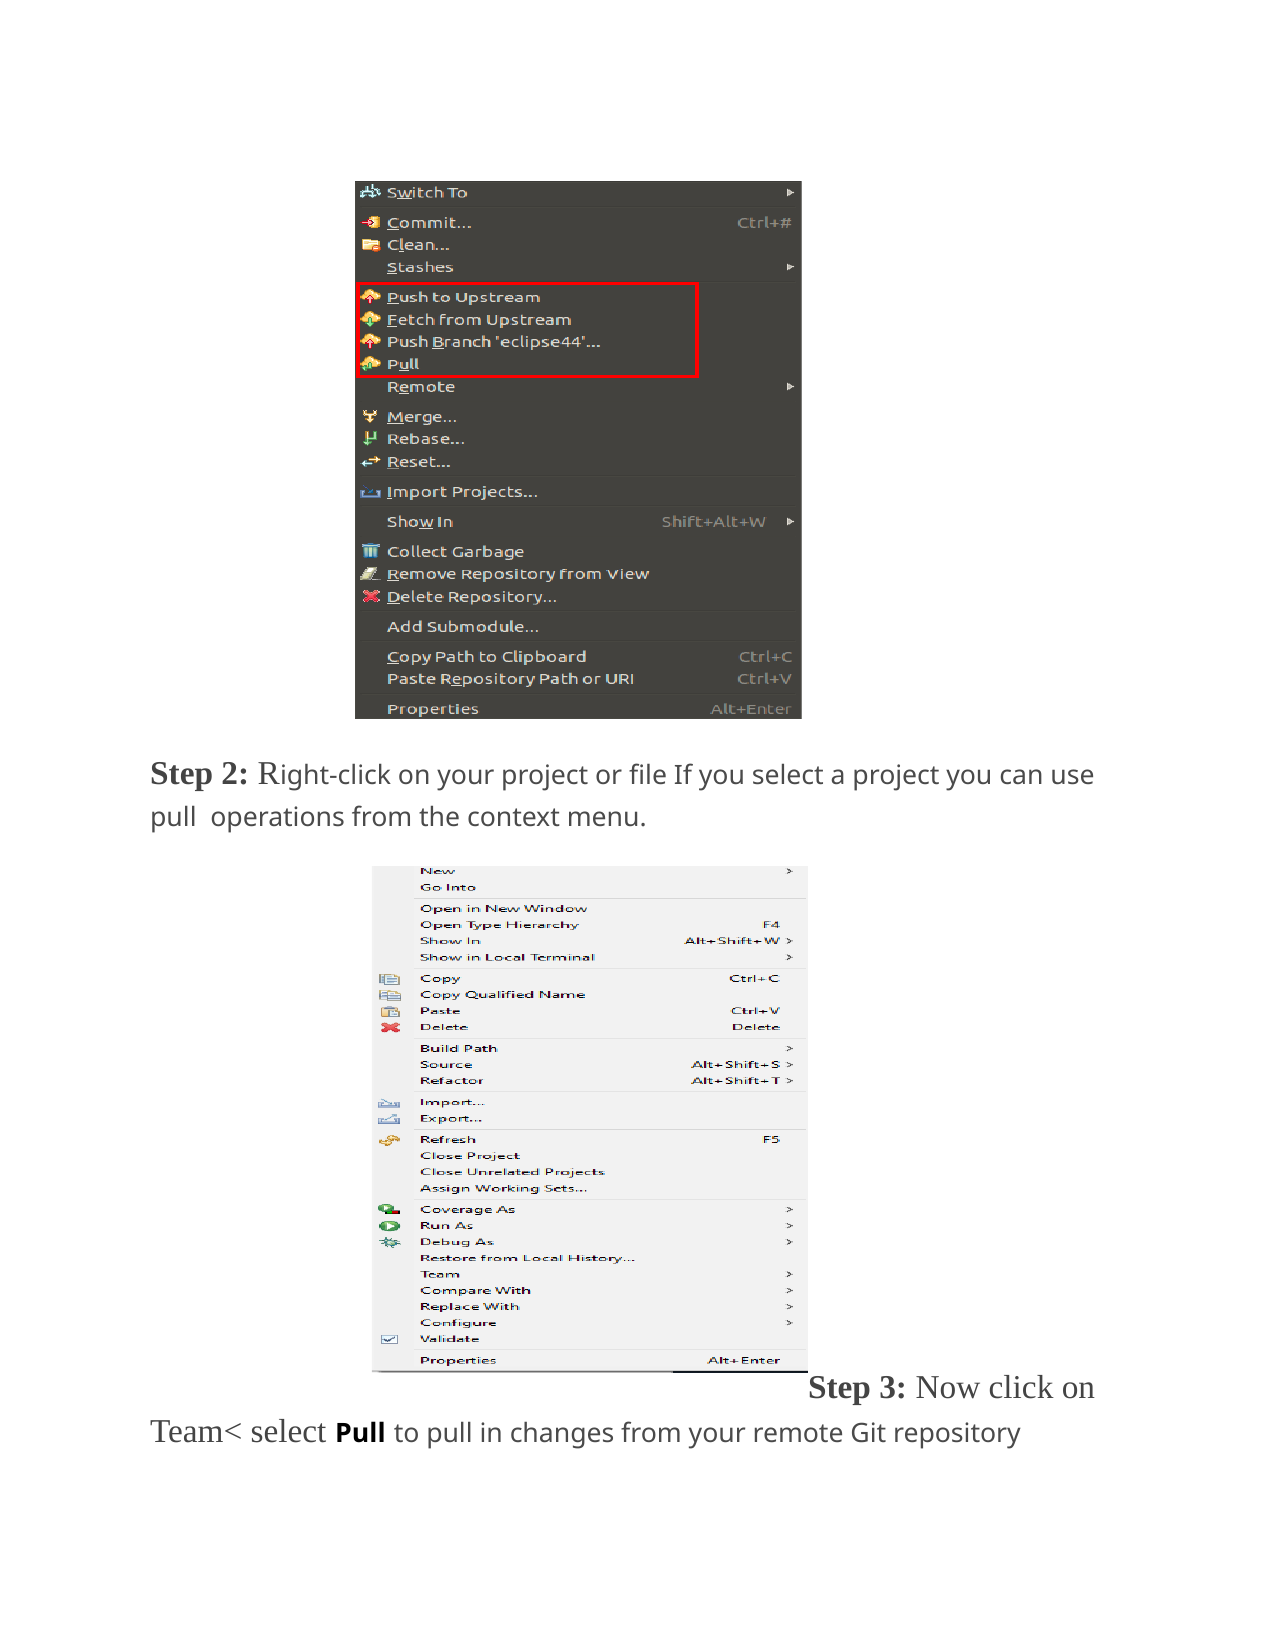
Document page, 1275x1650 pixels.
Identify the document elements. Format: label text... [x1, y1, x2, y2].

text Step 3: Now click on Team< select Pull to pull in changes from your remote Git repository [150, 1367, 1125, 1450]
text Step 2: Right-click on your project or file If you select a project you can use pull operations from the context menu. [150, 753, 1125, 834]
picture [350, 175, 591, 724]
picture [371, 866, 517, 1373]
